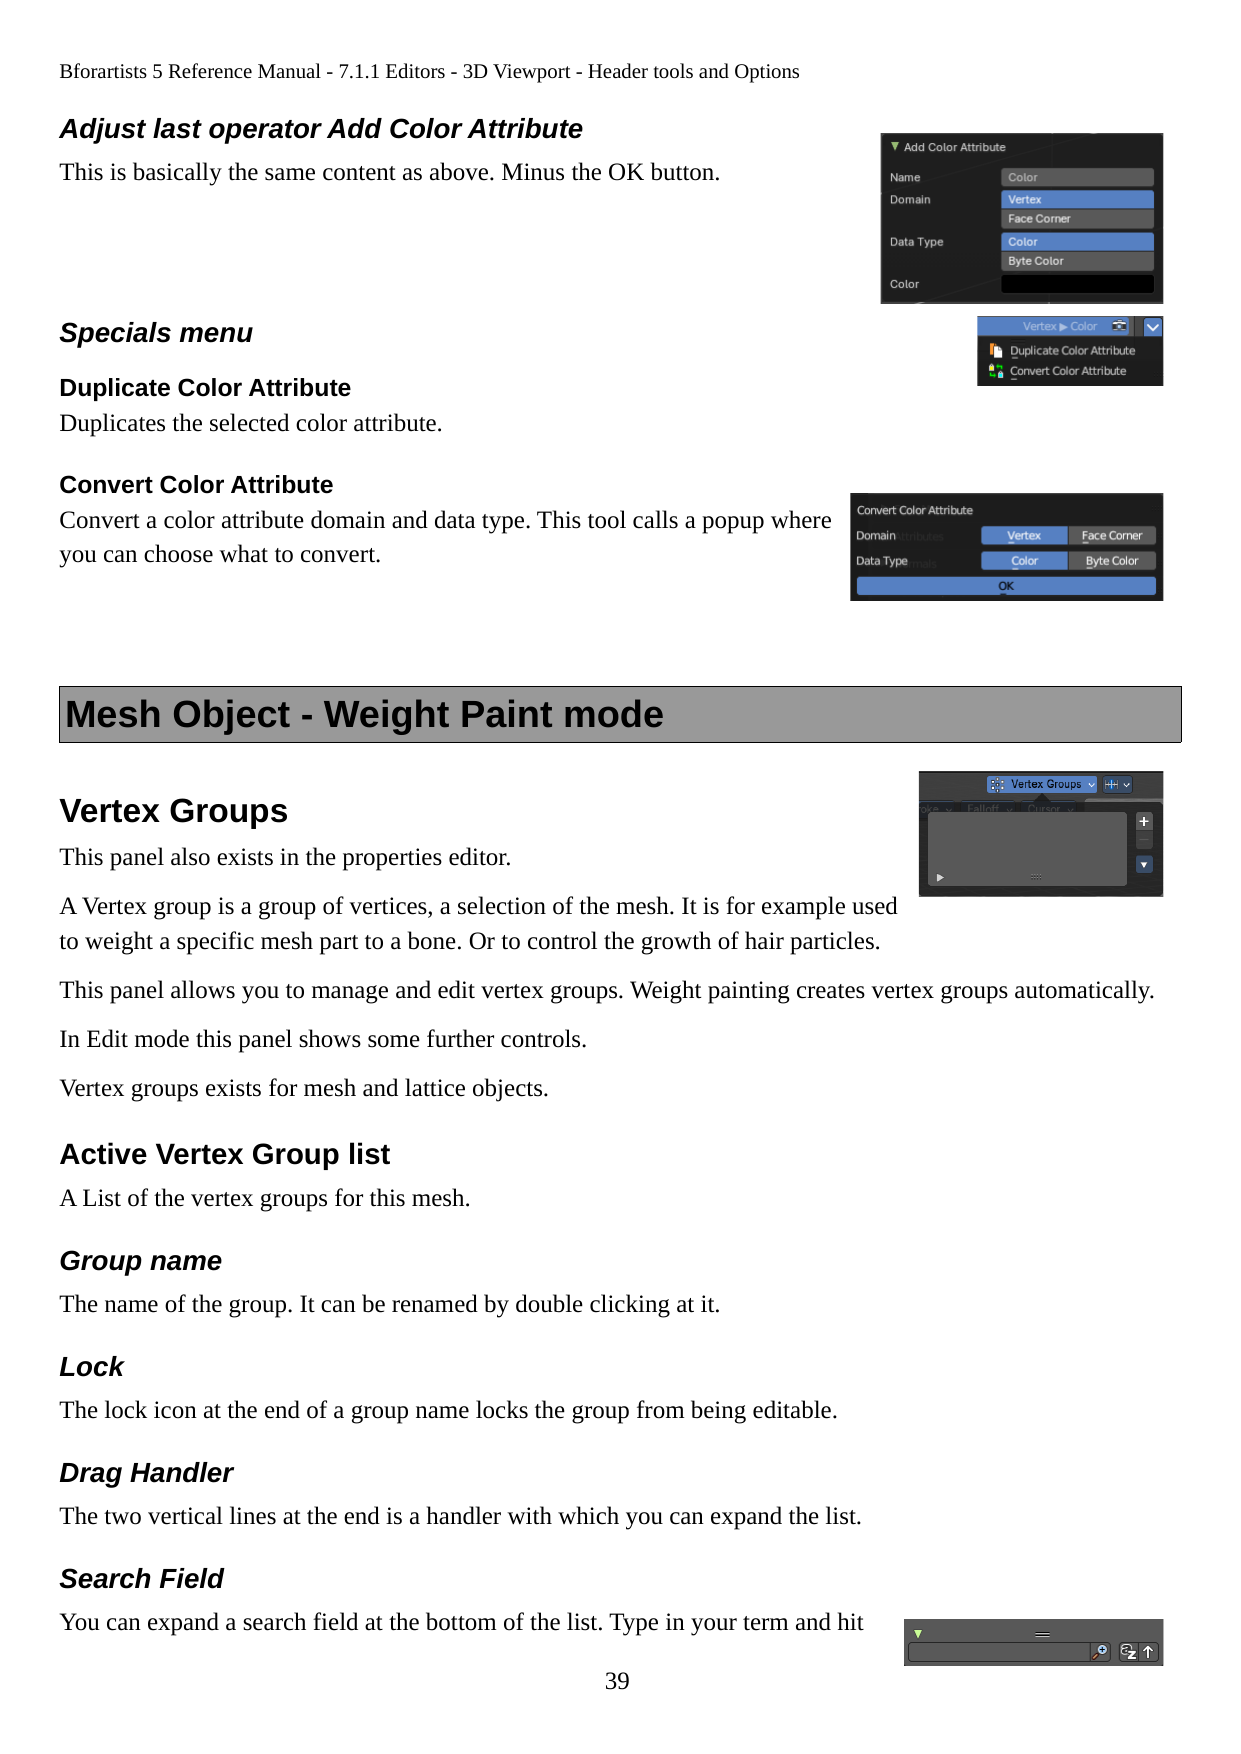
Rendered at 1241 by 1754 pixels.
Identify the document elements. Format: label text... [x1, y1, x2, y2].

text Duplicates the selected color attribute. [59, 408, 1181, 437]
text A Vertex group is a group of vertices, a selection of the mesh. It is for example used to weight a specific mesh part to a bone. Or to control the growth of hair particles. [59, 891, 1181, 955]
text Convert a color attribute domain and data type. This tool calls a popup where you can choose what to convert. [59, 505, 850, 568]
subtitle Lock [59, 1351, 1181, 1382]
subtitle Group name [59, 1244, 1181, 1276]
subtitle Duplicate Color Attribute [59, 373, 1181, 402]
text In Edit mode this panel shows some further controls. [59, 1024, 1181, 1053]
subtitle [1164, 317, 1181, 348]
subtitle Search Field [59, 1562, 1181, 1594]
picture [880, 133, 1164, 304]
subtitle Specials menu [59, 317, 977, 348]
text This panel also exists in the properties editor. [59, 842, 918, 871]
text This panel allows you to manage and edit vertex groups. Weight painting creates vertex groups automatically. [59, 975, 1181, 1004]
subtitle Adjust last operator Add Color Attribute [59, 113, 1181, 144]
text A List of the vertex groups for this mesh. [59, 1183, 1181, 1212]
picture [904, 1619, 1164, 1666]
text This is basically the same content as above. Minus the OK button. [59, 157, 880, 186]
subtitle Drag Handler [59, 1456, 1181, 1488]
table_header Mesh Object - Weight Paint mode [60, 687, 1181, 742]
text You can expand a search field at the bottom of the list. Type in your term and hit [59, 1607, 1181, 1636]
subtitle [1164, 791, 1181, 830]
subtitle Active Vertex Group list [59, 1137, 1181, 1171]
picture [977, 316, 1164, 386]
text The lock icon at the end of a group name locks the group from being editable. [59, 1395, 1181, 1424]
text The name of the group. It can be renamed by double clicking at it. [59, 1289, 1181, 1318]
subtitle Convert Color Attribute [59, 470, 1181, 498]
text The two vertical lines at the end is a handler with which you can expand the list. [59, 1501, 1181, 1529]
picture [918, 771, 1164, 897]
subtitle Vertex Groups [59, 791, 918, 830]
picture [850, 493, 1164, 601]
text Vertex groups exists for mesh and lattice objects. [59, 1073, 1181, 1102]
